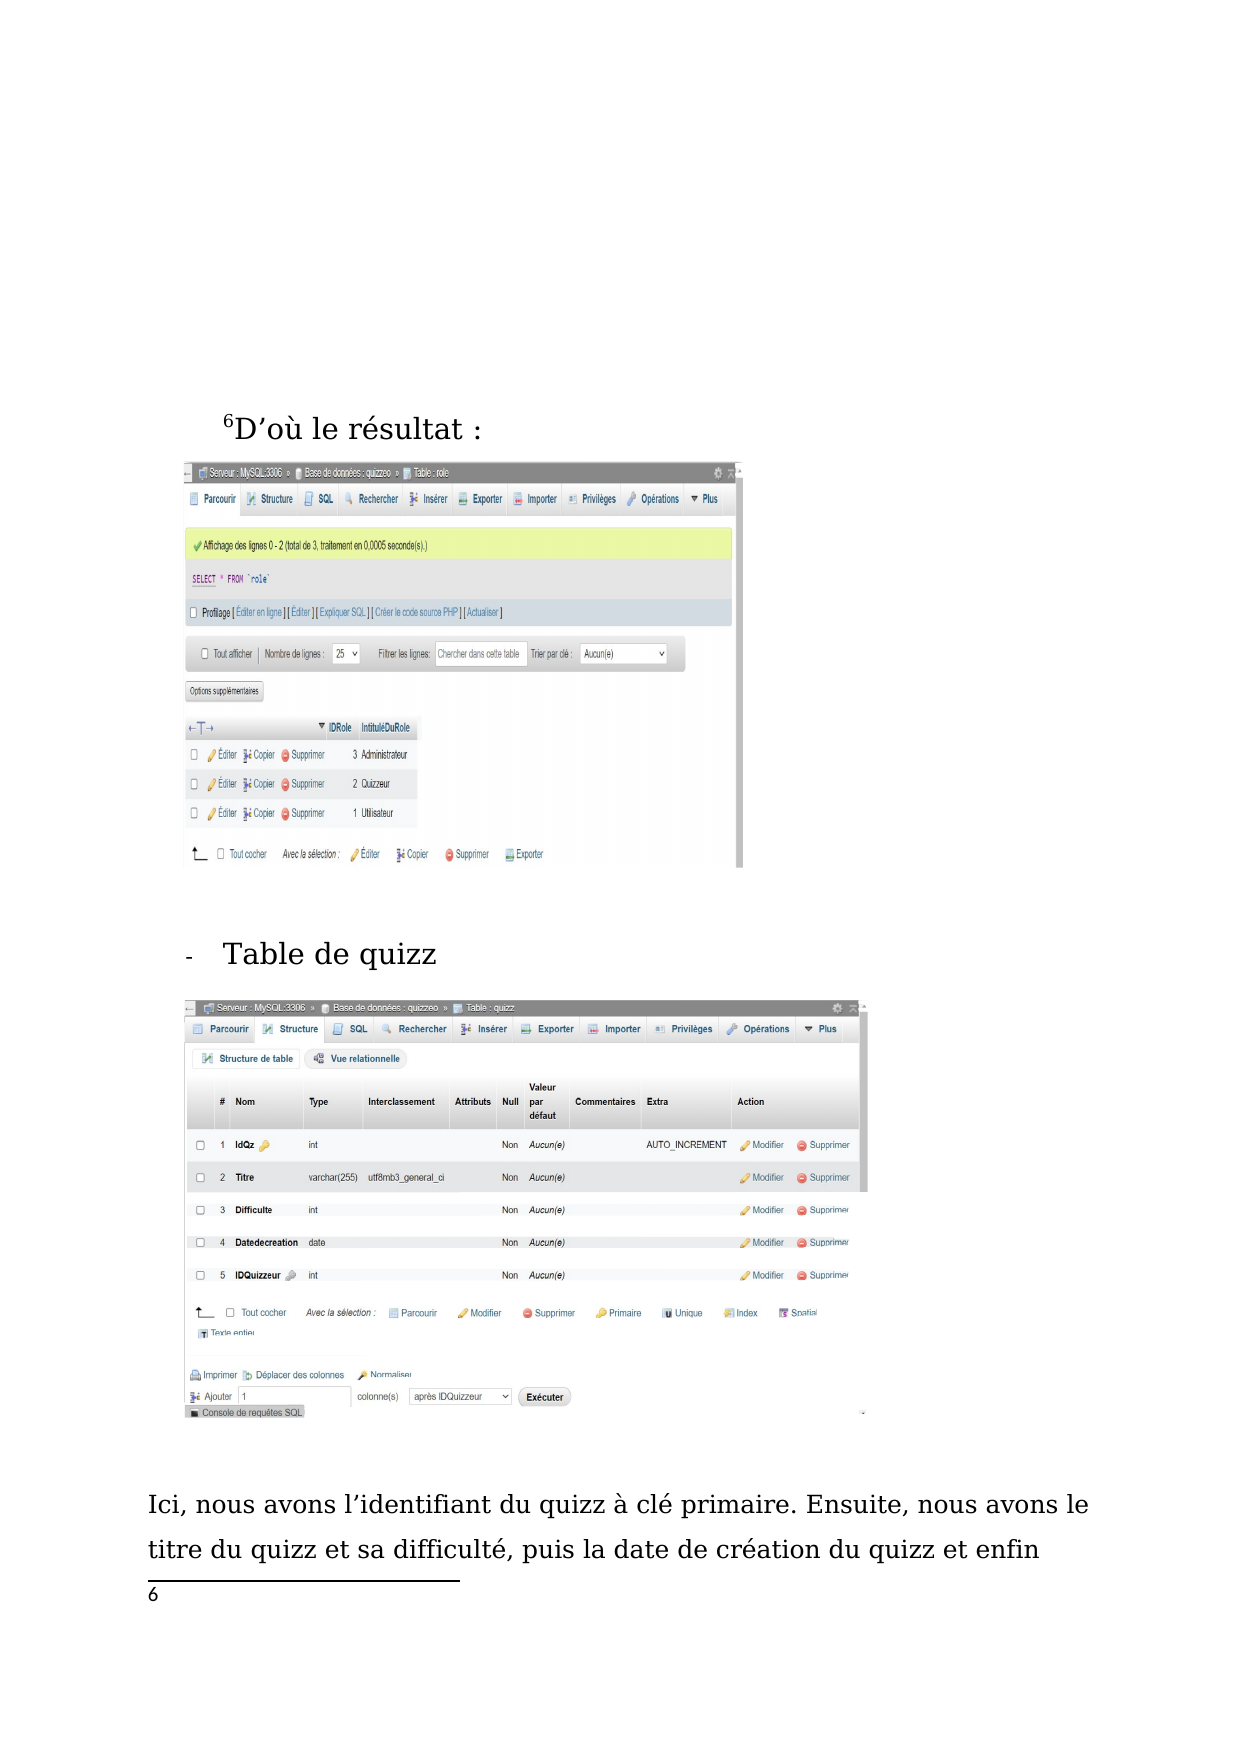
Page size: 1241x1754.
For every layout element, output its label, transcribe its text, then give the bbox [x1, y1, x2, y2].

list Table de quizz [185, 935, 1093, 970]
text Ici, nous avons l’identifiant du quizz à clé primaire. Ensuite, nous avons le titre du quizz et sa difficulté, puis la date de création du quizz et enfin [148, 1488, 1093, 1563]
list D’où le résultat : [223, 410, 1093, 445]
